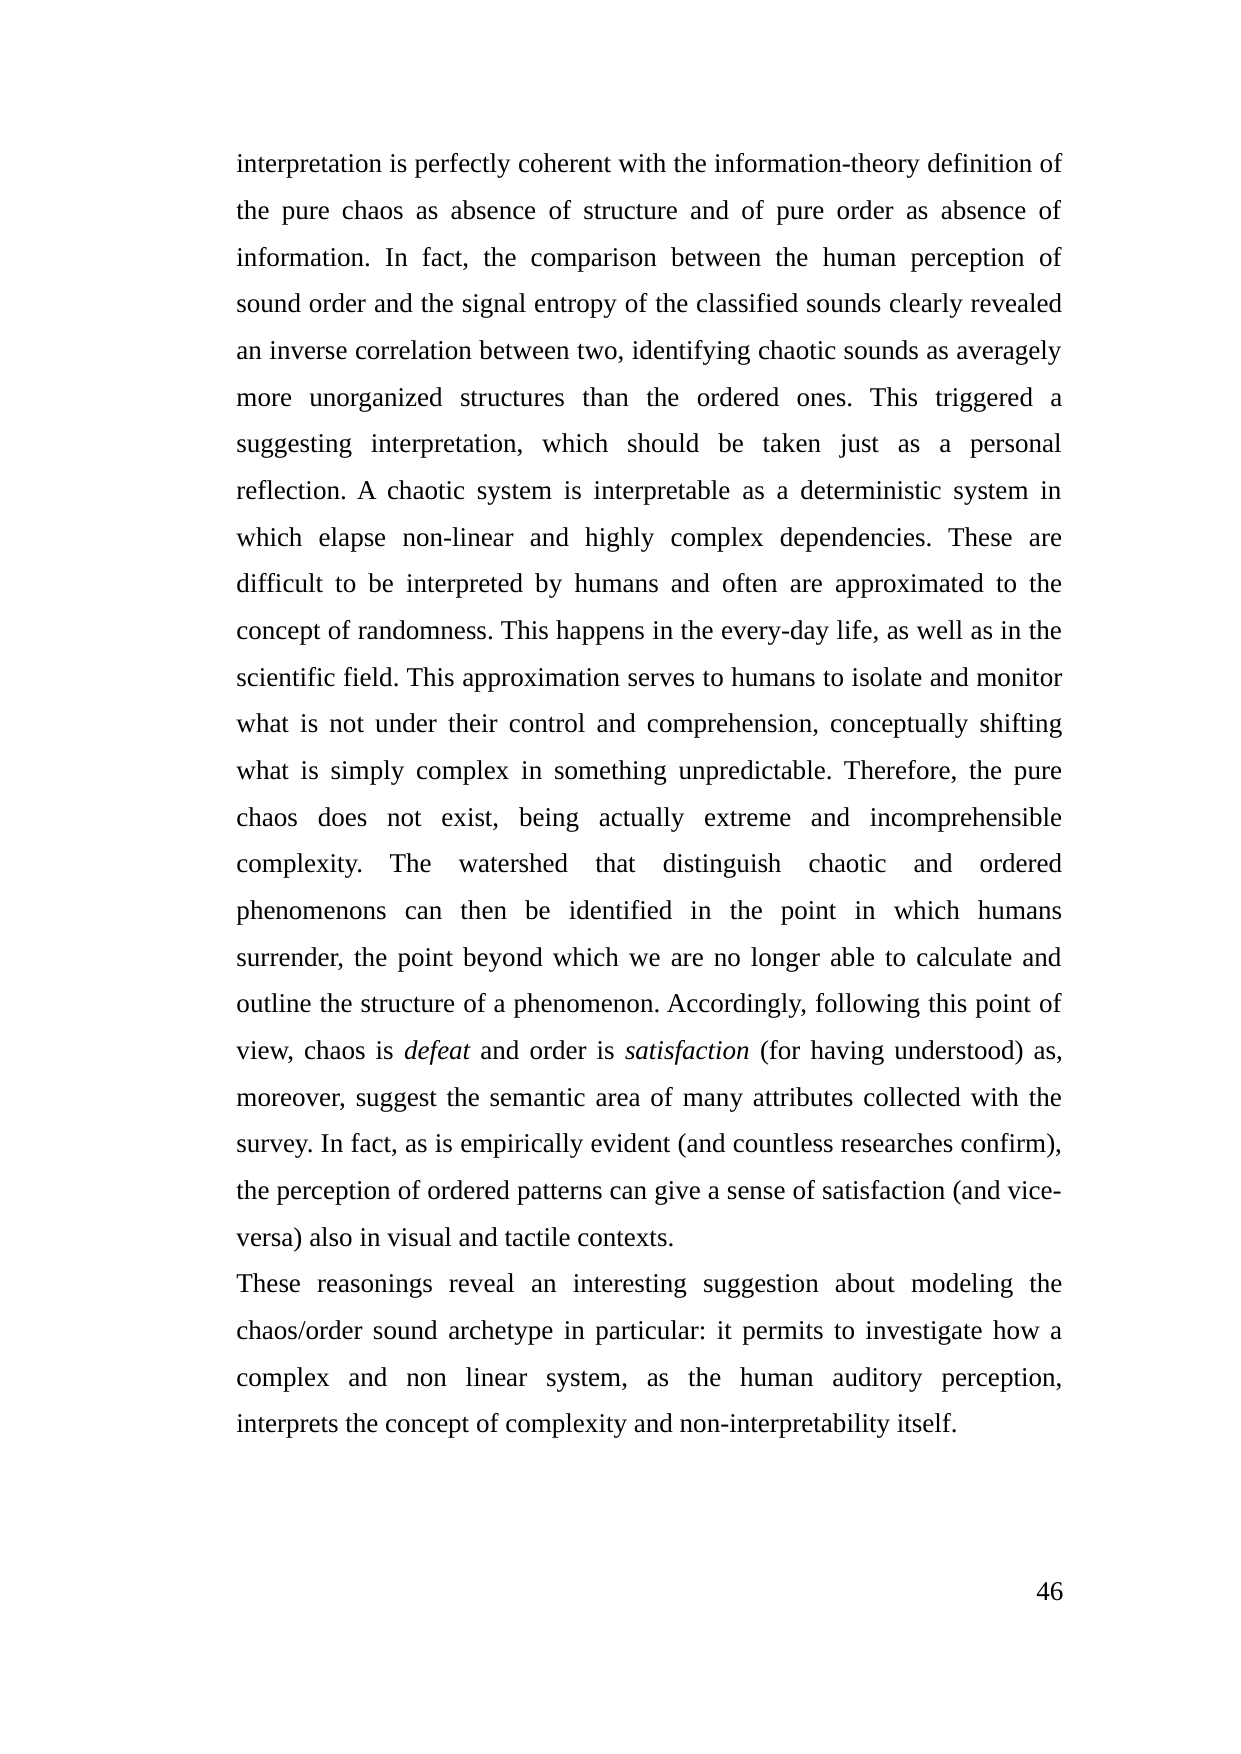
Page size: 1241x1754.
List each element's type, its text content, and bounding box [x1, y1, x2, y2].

text These reasonings reveal an interesting suggestion about modeling the chaos/order sound archetype in particular: it permits to investigate how a complex and non linear system, as the human auditory perception, interprets the concept of complexity and non-interpretability itself. [236, 1268, 1063, 1439]
text interpretation is perfectly coherent with the information-theory definition of the pure chaos as absence of structure and of pure order as absence of information. In fact, the comparison between the human perception of sound order and the signal entropy of the classified sounds clearly revealed an inverse correlation between two, identifying chaotic sounds as averagely more unorganized structures than the ordered ones. This triggered a suggesting interpretation, which should be taken just as a personal reflection. A chaotic system is interpretable as a deterministic system in which elapse non-linear and highly complex dependencies. These are difficult to be interpreted by humans and often are approximated to the concept of randomness. This happens in the every-day life, as well as in the scientific field. This approximation serves to humans to isolate and monitor what is not under their control and comprehension, conceptually shifting what is simply complex in something unpredictable. Therefore, the pure chaos does not exist, being actually extreme and incomprehensible complexity. The watershed that distinguish chaotic and ordered phenomenons can then be identified in the point in which humans surrender, the point beyond which we are no longer able to calculate and outline the structure of a phenomenon. Accordingly, following this point of view, chaos is defeat and order is satisfaction (for having understood) as, moreover, suggest the semantic area of many attributes collected with the survey. In fact, as is empirically evident (and countless researches confirm), the perception of ordered patterns can give a sense of satisfaction (and vice-versa) also in visual and tactile contexts. [236, 148, 1063, 1252]
